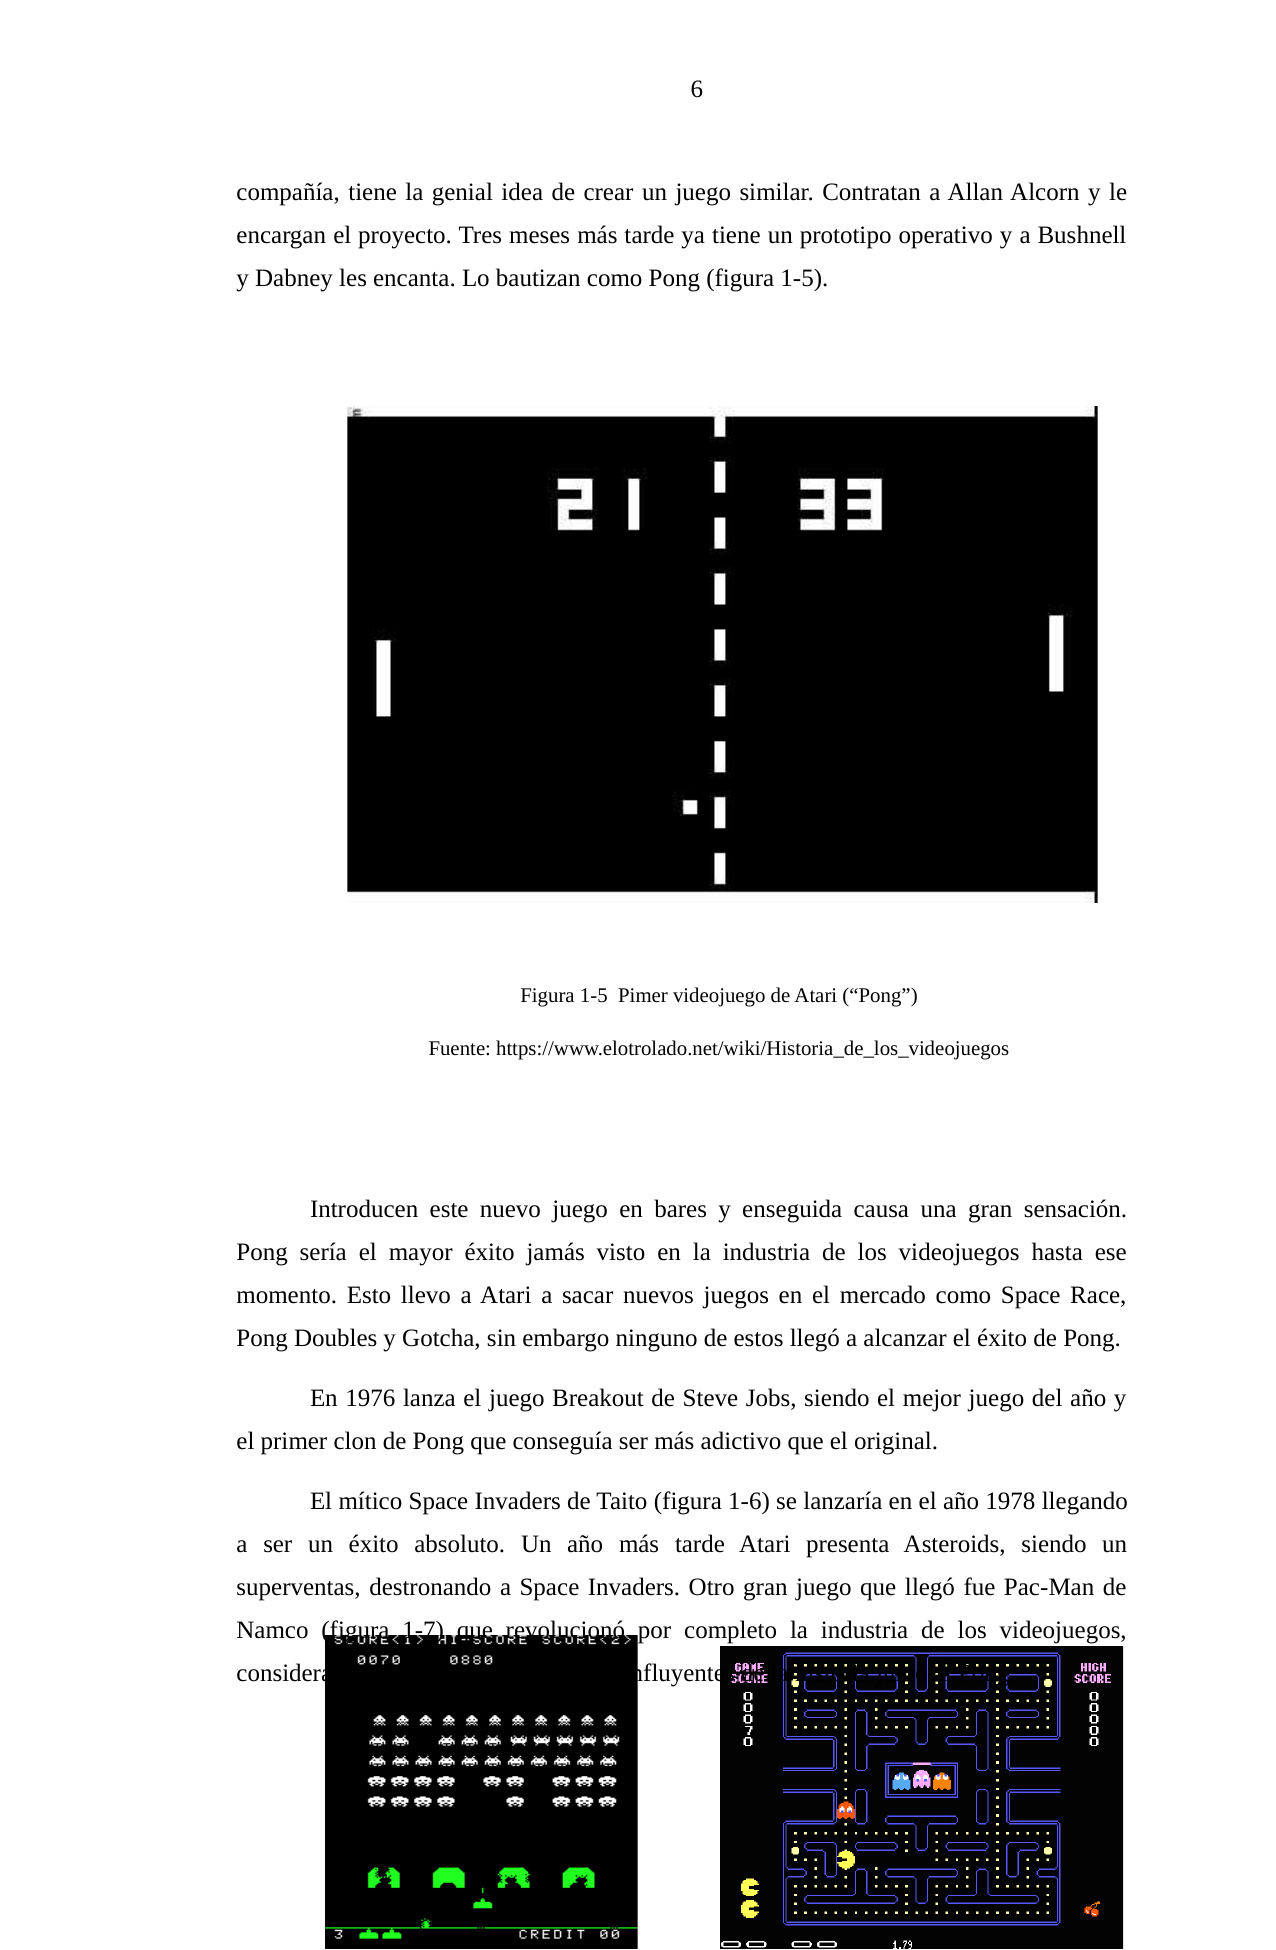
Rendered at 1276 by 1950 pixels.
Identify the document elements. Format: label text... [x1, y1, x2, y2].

text Figura 1-5 Pimer videojuego de Atari (“Pong”) [310, 983, 1128, 1007]
text compañía, tiene la genial idea de crear un juego similar. Contratan a Allan Alcorn y le encargan el proyecto. Tres meses más tarde ya tiene un prototipo operativo y a Bushnell y Dabney les encanta. Lo bautizan como Pong (figura 1-5). [236, 177, 1128, 292]
text Fuente: https://www.elotrolado.net/wiki/Historia_de_los_videojuegos [310, 1036, 1128, 1060]
text Introducen este nuevo juego en bares y enseguida causa una gran sensación. Pong sería el mayor éxito jamás visto en la industria de los videojuegos hasta ese momento. Esto llevo a Atari a sacar nuevos juegos en el mercado como Space Race, Pong Doubles y Gotcha, sin embargo ninguno de estos llegó a alcanzar el éxito de Pong. [236, 1194, 1128, 1352]
text En 1976 lanza el juego Breakout de Steve Jobs, siendo el mejor juego del año y el primer clon de Pong que conseguía ser más adictivo que el original. [236, 1383, 1128, 1455]
text El mítico Space Invaders de Taito (figura 1-6) se lanzaría en el año 1978 llegando a ser un éxito absoluto. Un año más tarde Atari presenta Asteroids, siendo un superventas, destronando a Space Invaders. Otro gran juego que llegó fue Pac-Man de Namco (figura 1-7) que revolucionó por completo la industria de los videojuegos, considerándose uno de los juegos más influyentes de la historia junto al Pong. [236, 1486, 1128, 1687]
